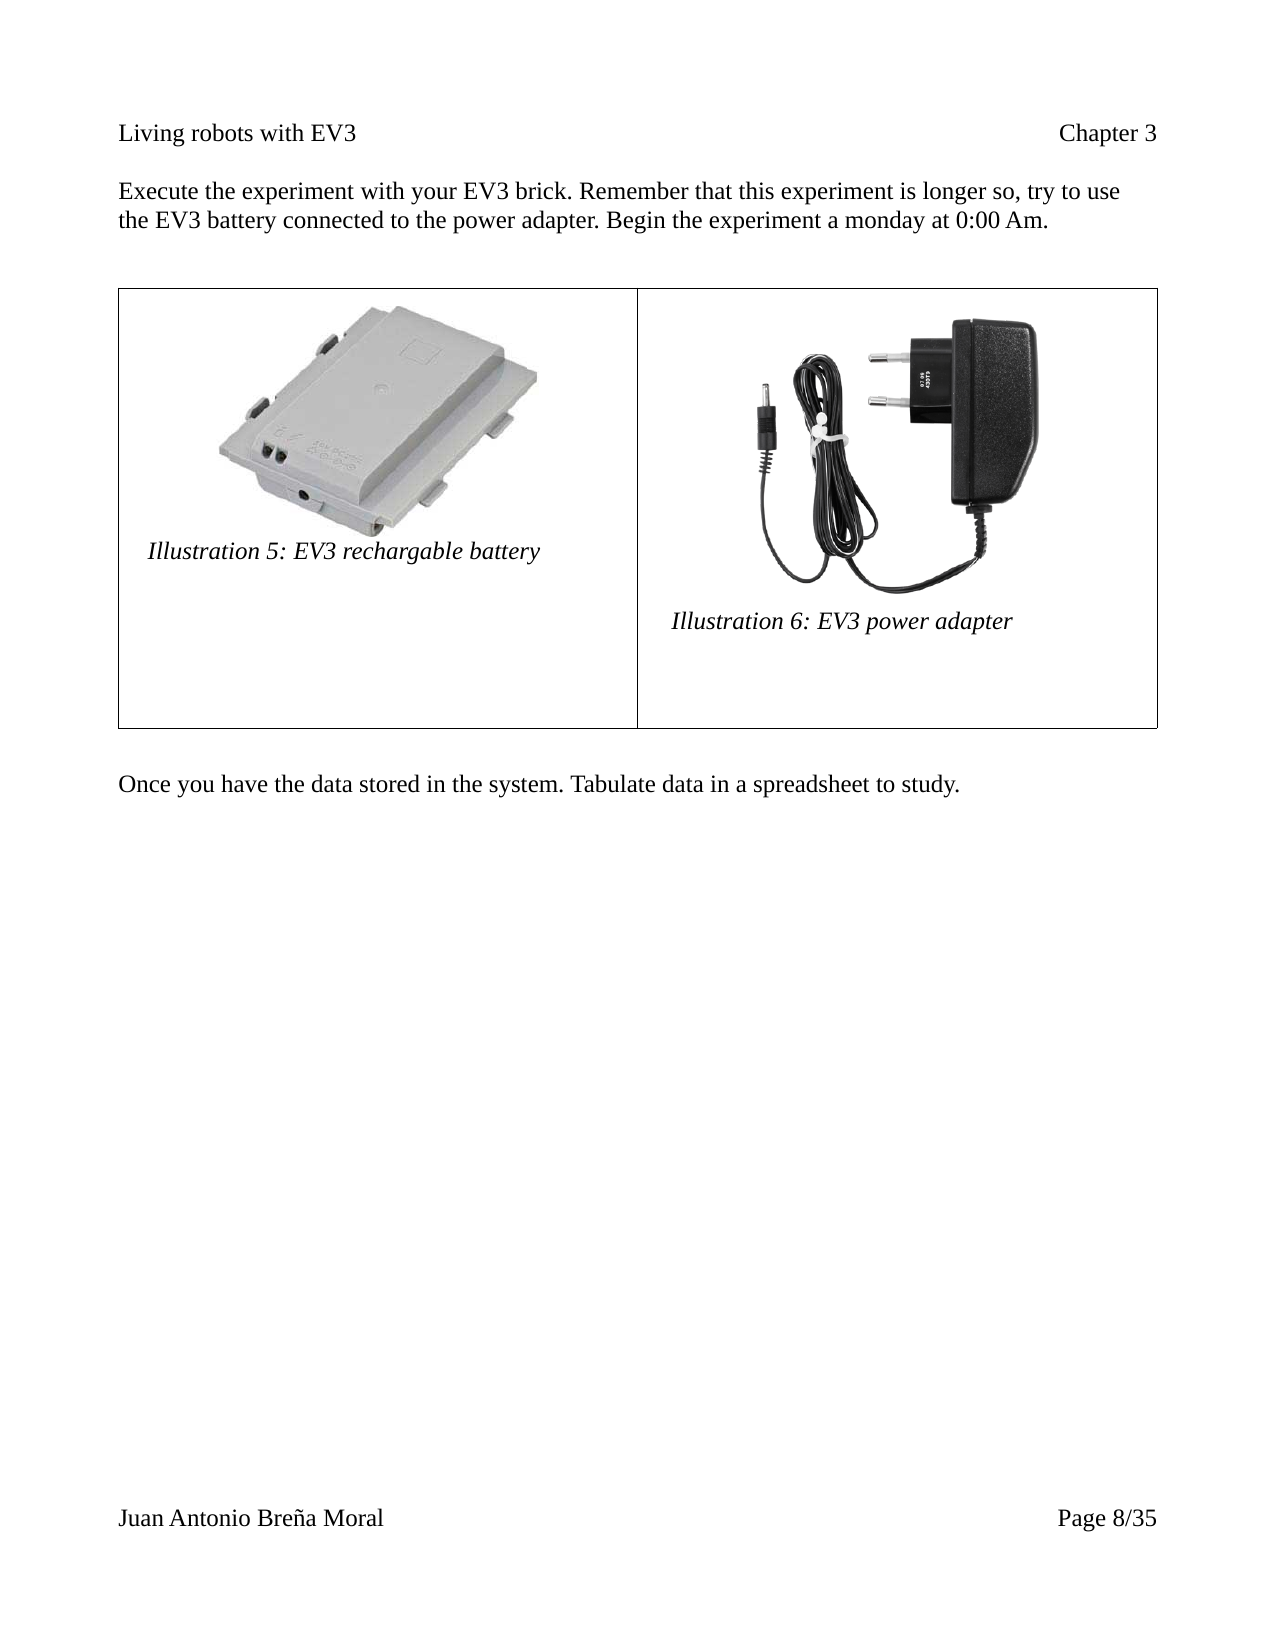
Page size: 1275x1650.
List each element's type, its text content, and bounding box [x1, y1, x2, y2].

table_header [638, 294, 1157, 728]
picture [727, 306, 1067, 606]
picture [216, 306, 539, 537]
table_header [638, 289, 1157, 293]
text Once you have the data stored in the system. Tabulate data in a spreadsheet to study. [118, 769, 1157, 798]
table_header [148, 294, 637, 622]
table_header [119, 623, 637, 728]
table_header [119, 294, 147, 622]
text Execute the experiment with your EV3 brick. Remember that this experiment is longer so, try to use the EV3 battery connected to the power adapter. Begin the experiment a monday at 0:00 Am. [118, 176, 1157, 234]
table_header [119, 289, 637, 293]
